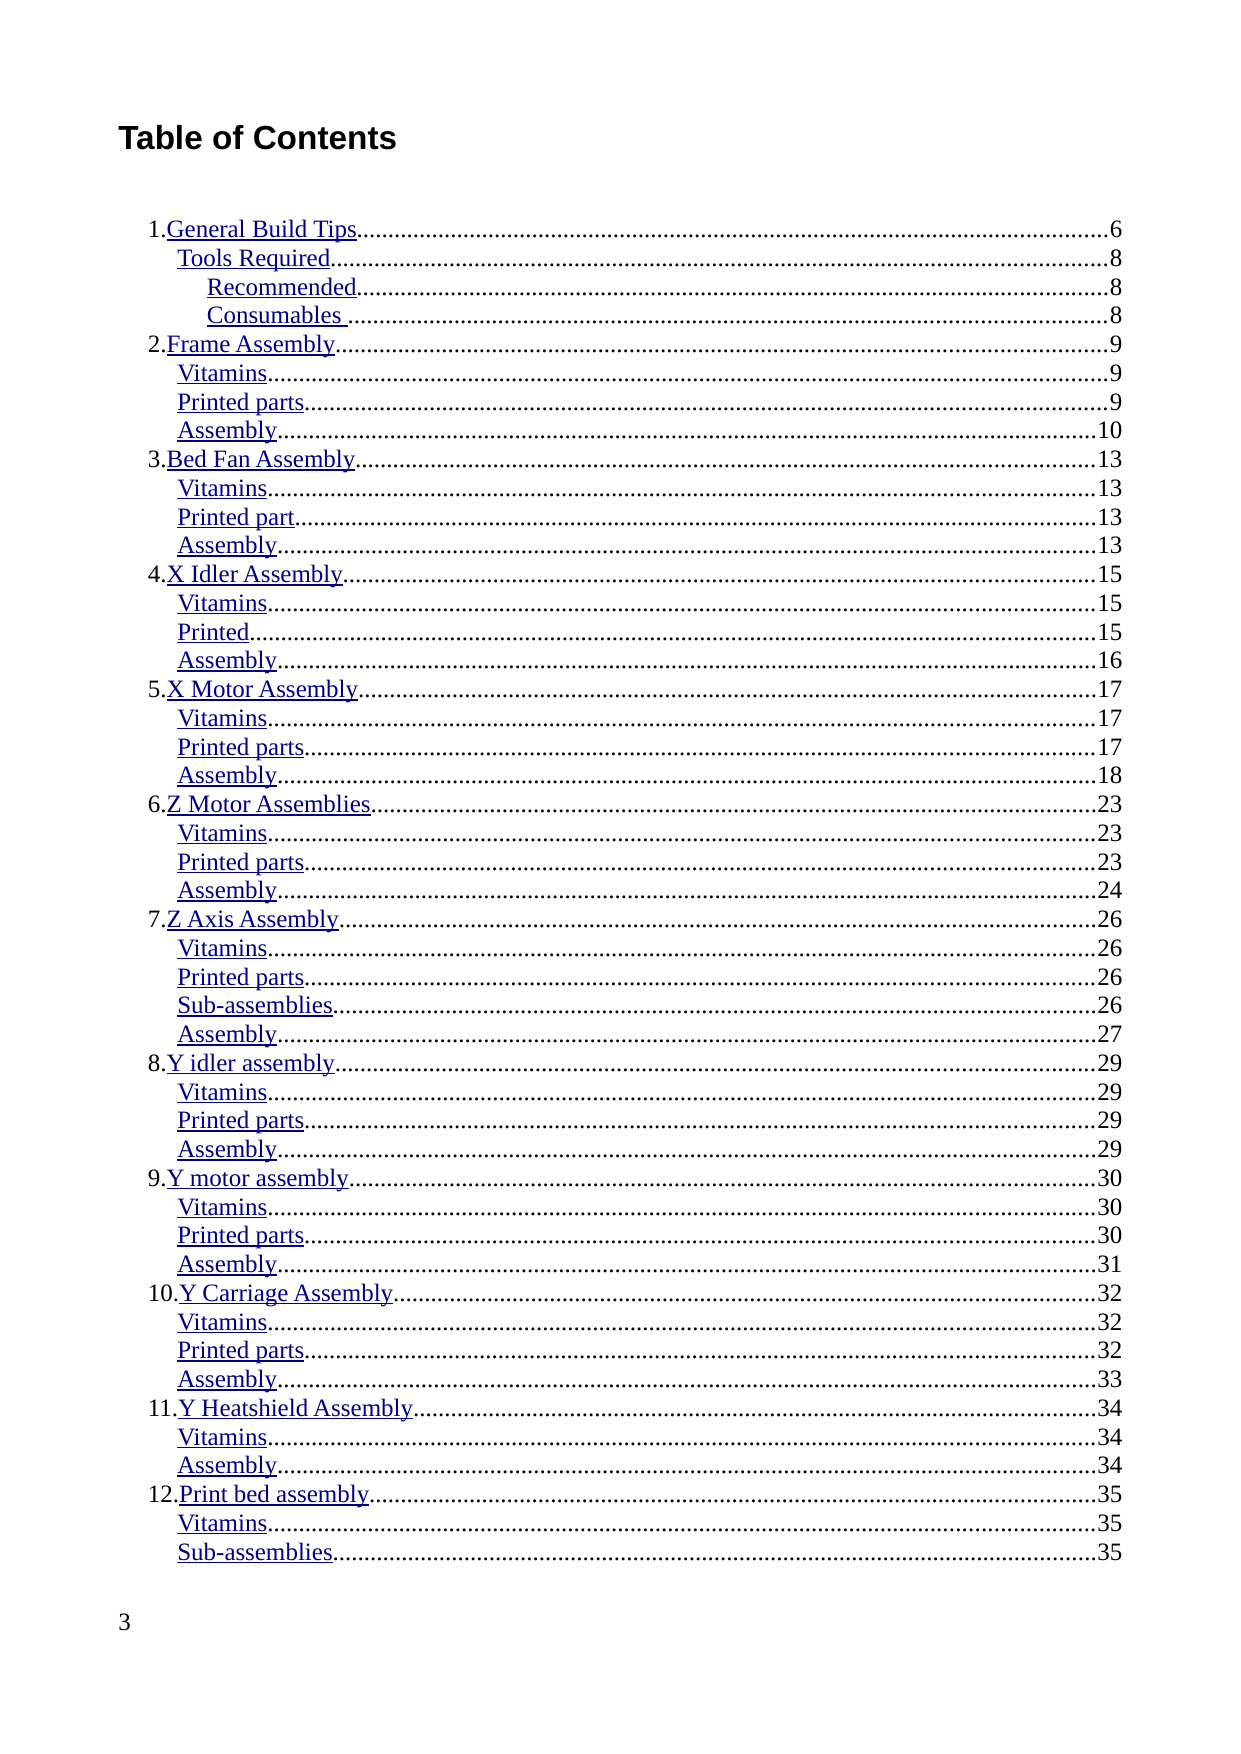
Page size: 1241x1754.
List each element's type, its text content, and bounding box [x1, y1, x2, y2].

text Printed parts 23 [177, 847, 1122, 875]
text Assembly 18 [177, 760, 1122, 789]
text Vitamins 29 [177, 1077, 1122, 1105]
text Vitamins 9 [177, 358, 1122, 387]
text Printed parts 29 [177, 1105, 1122, 1134]
text Tools Required 8 [177, 243, 1122, 272]
text Vitamins 34 [177, 1422, 1122, 1450]
text 6.Z Motor Assemblies 23 [148, 789, 1122, 818]
text Vitamins 13 [177, 473, 1122, 502]
text Assembly 33 [177, 1364, 1122, 1393]
text 4.X Idler Assembly 15 [148, 559, 1122, 588]
text Printed parts 9 [177, 387, 1122, 415]
text Vitamins 32 [177, 1307, 1122, 1335]
text Vitamins 23 [177, 818, 1122, 847]
text Assembly 16 [177, 645, 1122, 674]
text Vitamins 30 [177, 1192, 1122, 1220]
text Printed 15 [177, 617, 1122, 645]
text Printed part 13 [177, 502, 1122, 530]
subtitle Table of Contents [118, 118, 1122, 157]
text Consumables 8 [207, 300, 1122, 329]
text Assembly 24 [177, 875, 1122, 904]
text Vitamins 35 [177, 1508, 1122, 1537]
text Sub-assemblies 35 [177, 1537, 1122, 1565]
text 9.Y motor assembly 30 [148, 1163, 1122, 1192]
text 12.Print bed assembly 35 [148, 1479, 1122, 1508]
text Printed parts 17 [177, 732, 1122, 760]
text Printed parts 30 [177, 1220, 1122, 1249]
text 8.Y idler assembly 29 [148, 1048, 1122, 1077]
text Assembly 27 [177, 1019, 1122, 1048]
text Assembly 34 [177, 1450, 1122, 1479]
text Vitamins 15 [177, 588, 1122, 617]
text Assembly 31 [177, 1249, 1122, 1278]
text 11.Y Heatshield Assembly 34 [148, 1393, 1122, 1422]
text Assembly 29 [177, 1134, 1122, 1163]
text 3.Bed Fan Assembly 13 [148, 444, 1122, 473]
text Printed parts 26 [177, 962, 1122, 990]
text 1.General Build Tips 6 [148, 214, 1122, 243]
text Recommended 8 [207, 272, 1122, 300]
text Printed parts 32 [177, 1335, 1122, 1364]
text 2.Frame Assembly 9 [148, 329, 1122, 358]
text Vitamins 26 [177, 933, 1122, 962]
text 7.Z Axis Assembly 26 [148, 904, 1122, 933]
text Vitamins 17 [177, 703, 1122, 732]
text 10.Y Carriage Assembly 32 [148, 1278, 1122, 1307]
text 5.X Motor Assembly 17 [148, 674, 1122, 703]
text Sub-assemblies 26 [177, 990, 1122, 1019]
text Assembly 13 [177, 530, 1122, 559]
text Assembly 10 [177, 415, 1122, 444]
